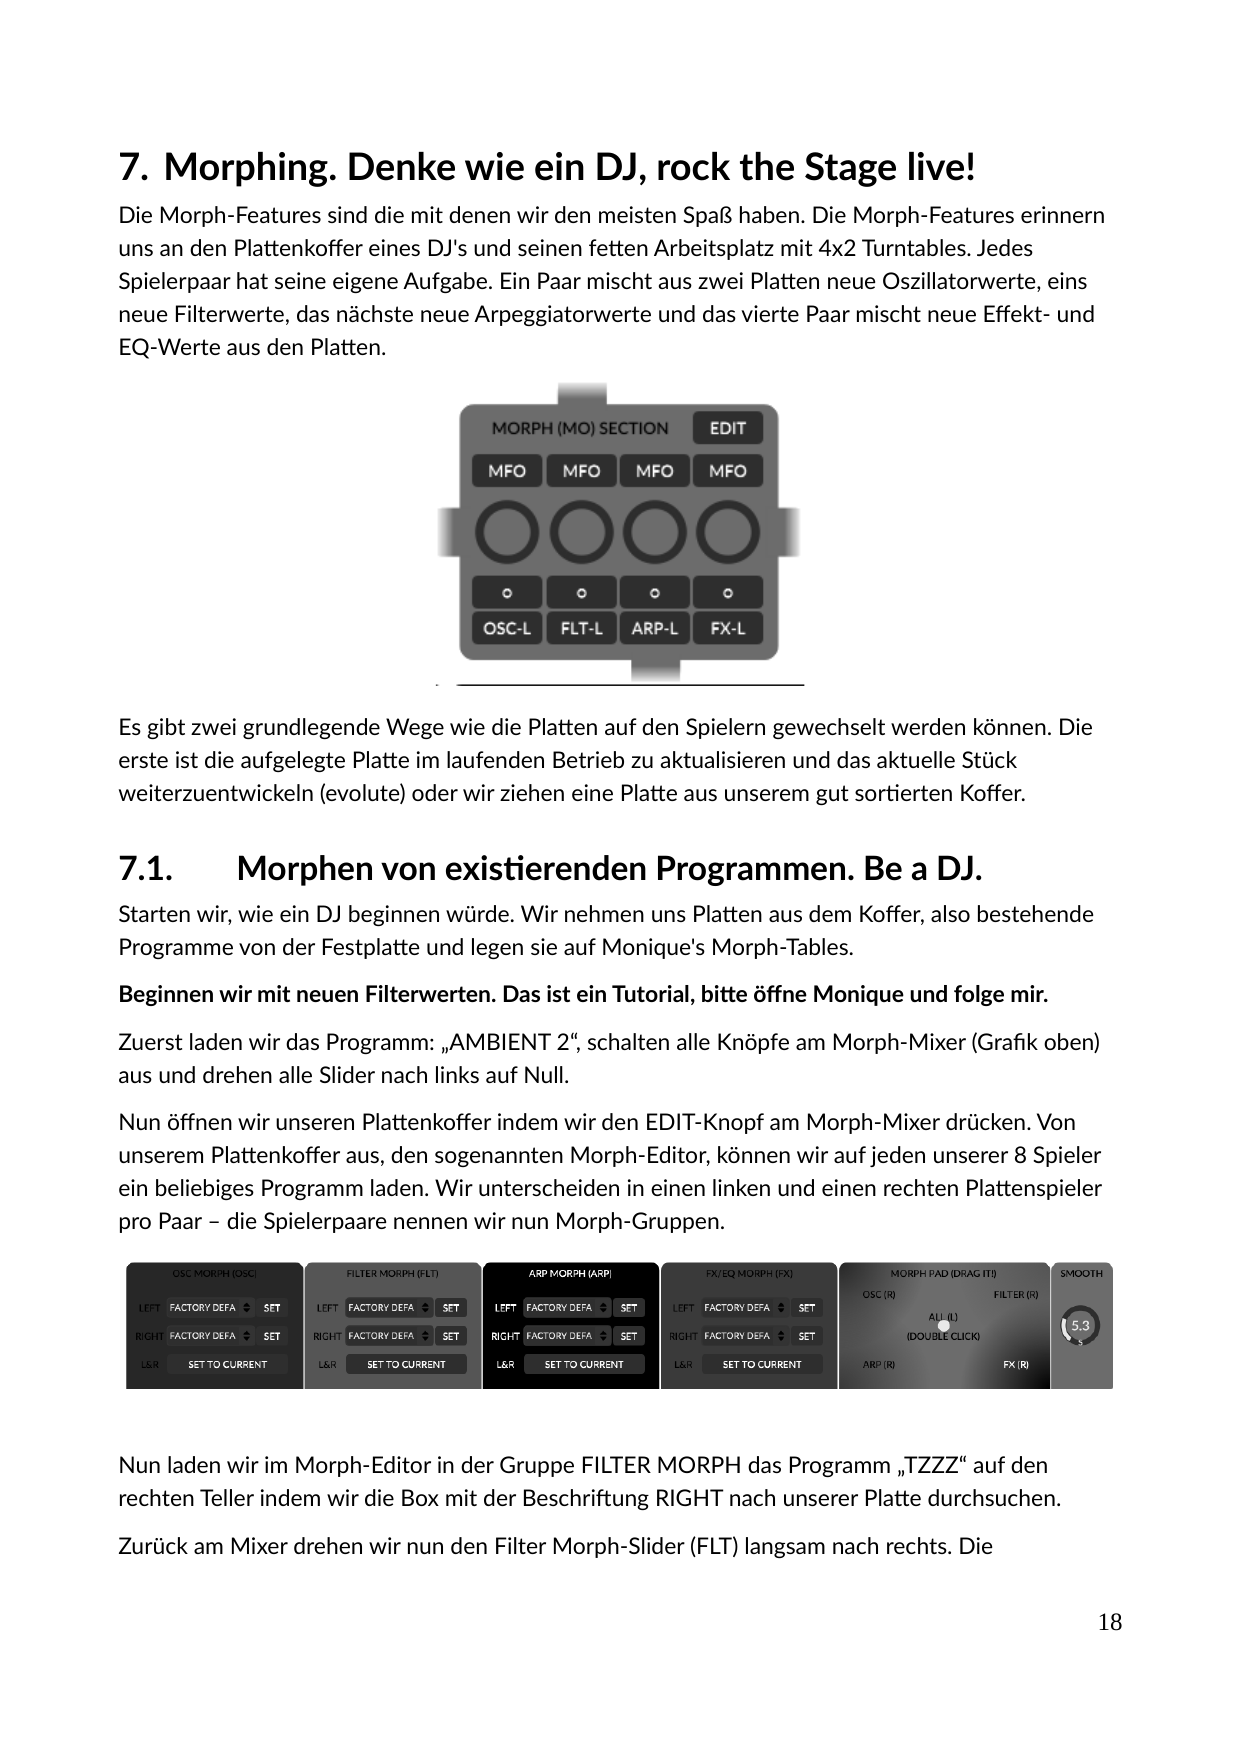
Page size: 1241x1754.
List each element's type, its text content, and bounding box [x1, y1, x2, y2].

text Die Morph-Features sind die mit denen wir den meisten Spaß haben. Die Morph-Features erinnern uns an den Plattenkoffer eines DJ's und seinen fetten Arbeitsplatz mit 4x2 Turntables. Jedes Spielerpaar hat seine eigene Aufgabe. Ein Paar mischt aus zwei Platten neue Oszillatorwerte, eins neue Filterwerte, das nächste neue Arpeggiatorwerte und das vierte Paar mischt neue Effekt- und EQ-Werte aus den Platten. [118, 201, 1122, 360]
subtitle Morphen von existierenden Programmen. Be a DJ. [118, 847, 1122, 887]
text Beginnen wir mit neuen Filterwerten. Das ist ein Tutorial, bitte öffne Monique und folge mir. [118, 980, 1122, 1008]
text Starten wir, wie ein DJ beginnen würde. Wir nehmen uns Platten aus dem Koffer, also bestehende Programme von der Festplatte und legen sie auf Monique's Morph-Tables. [118, 900, 1122, 960]
text Nun laden wir im Morph-Editor in der Gruppe FILTER MORPH das Programm „TZZZ“ auf den rechten Teller indem wir die Box mit der Beschriftung RIGHT nach unserer Platte durchsuchen. [118, 1451, 1122, 1512]
text Zurück am Mixer drehen wir nun den Filter Morph-Slider (FLT) langsam nach rechts. Die [118, 1532, 1122, 1559]
text Es gibt zwei grundlegende Wege wie die Platten auf den Spielern gewechselt werden können. Die erste ist die aufgelegte Platte im laufenden Betrieb zu aktualisieren und das aktuelle Stück weiterzuentwickeln (evolute) oder wir ziehen eine Platte aus unserem gut sortierten Koffer. [118, 713, 1122, 806]
picture [118, 1254, 1123, 1399]
subtitle Morphing. Denke wie ein DJ, rock the Stage live! [118, 143, 1122, 189]
text Zuerst laden wir das Programm: „AMBIENT 2“, schalten alle Knöpfe am Morph-Mixer (Grafik oben) aus und drehen alle Slider nach links auf Null. [118, 1028, 1122, 1088]
picture [435, 380, 805, 686]
text Nun öffnen wir unseren Plattenkoffer indem wir den EDIT-Knopf am Morph-Mixer drücken. Von unserem Plattenkoffer aus, den sogenannten Morph-Editor, können wir auf jeden unserer 8 Spieler ein beliebiges Programm laden. Wir unterscheiden in einen linken und einen rechten Plattenspieler pro Paar – die Spielerpaare nennen wir nun Morph-Gruppen. [118, 1108, 1122, 1234]
